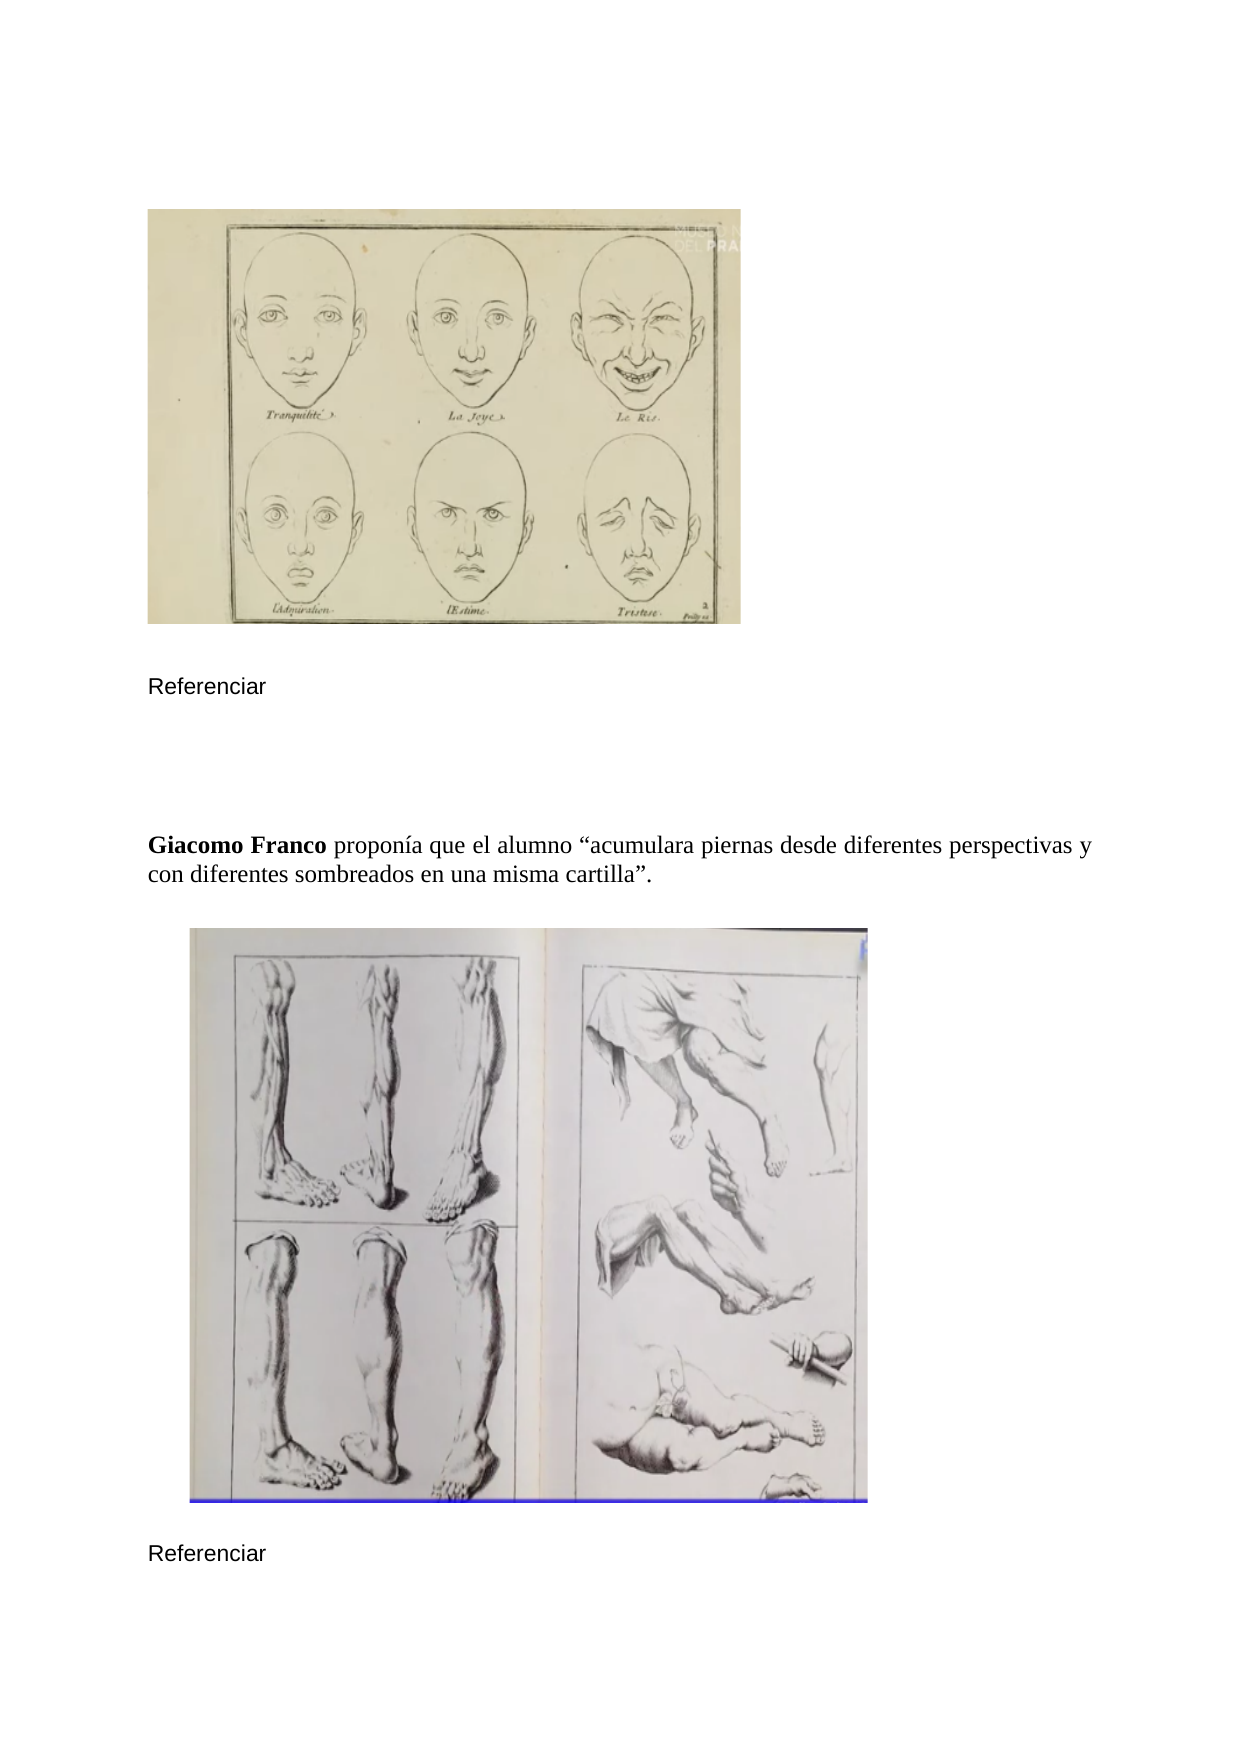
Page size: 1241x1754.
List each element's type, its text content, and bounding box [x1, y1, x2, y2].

picture [189, 928, 511, 1503]
picture [147, 209, 741, 624]
text Giacomo Franco proponía que el alumno “acumulara piernas desde diferentes perspectivas y con diferentes sombreados en una misma cartilla”. [148, 831, 1093, 888]
text Referenciar [148, 673, 1093, 699]
text Referenciar [148, 1539, 1093, 1566]
